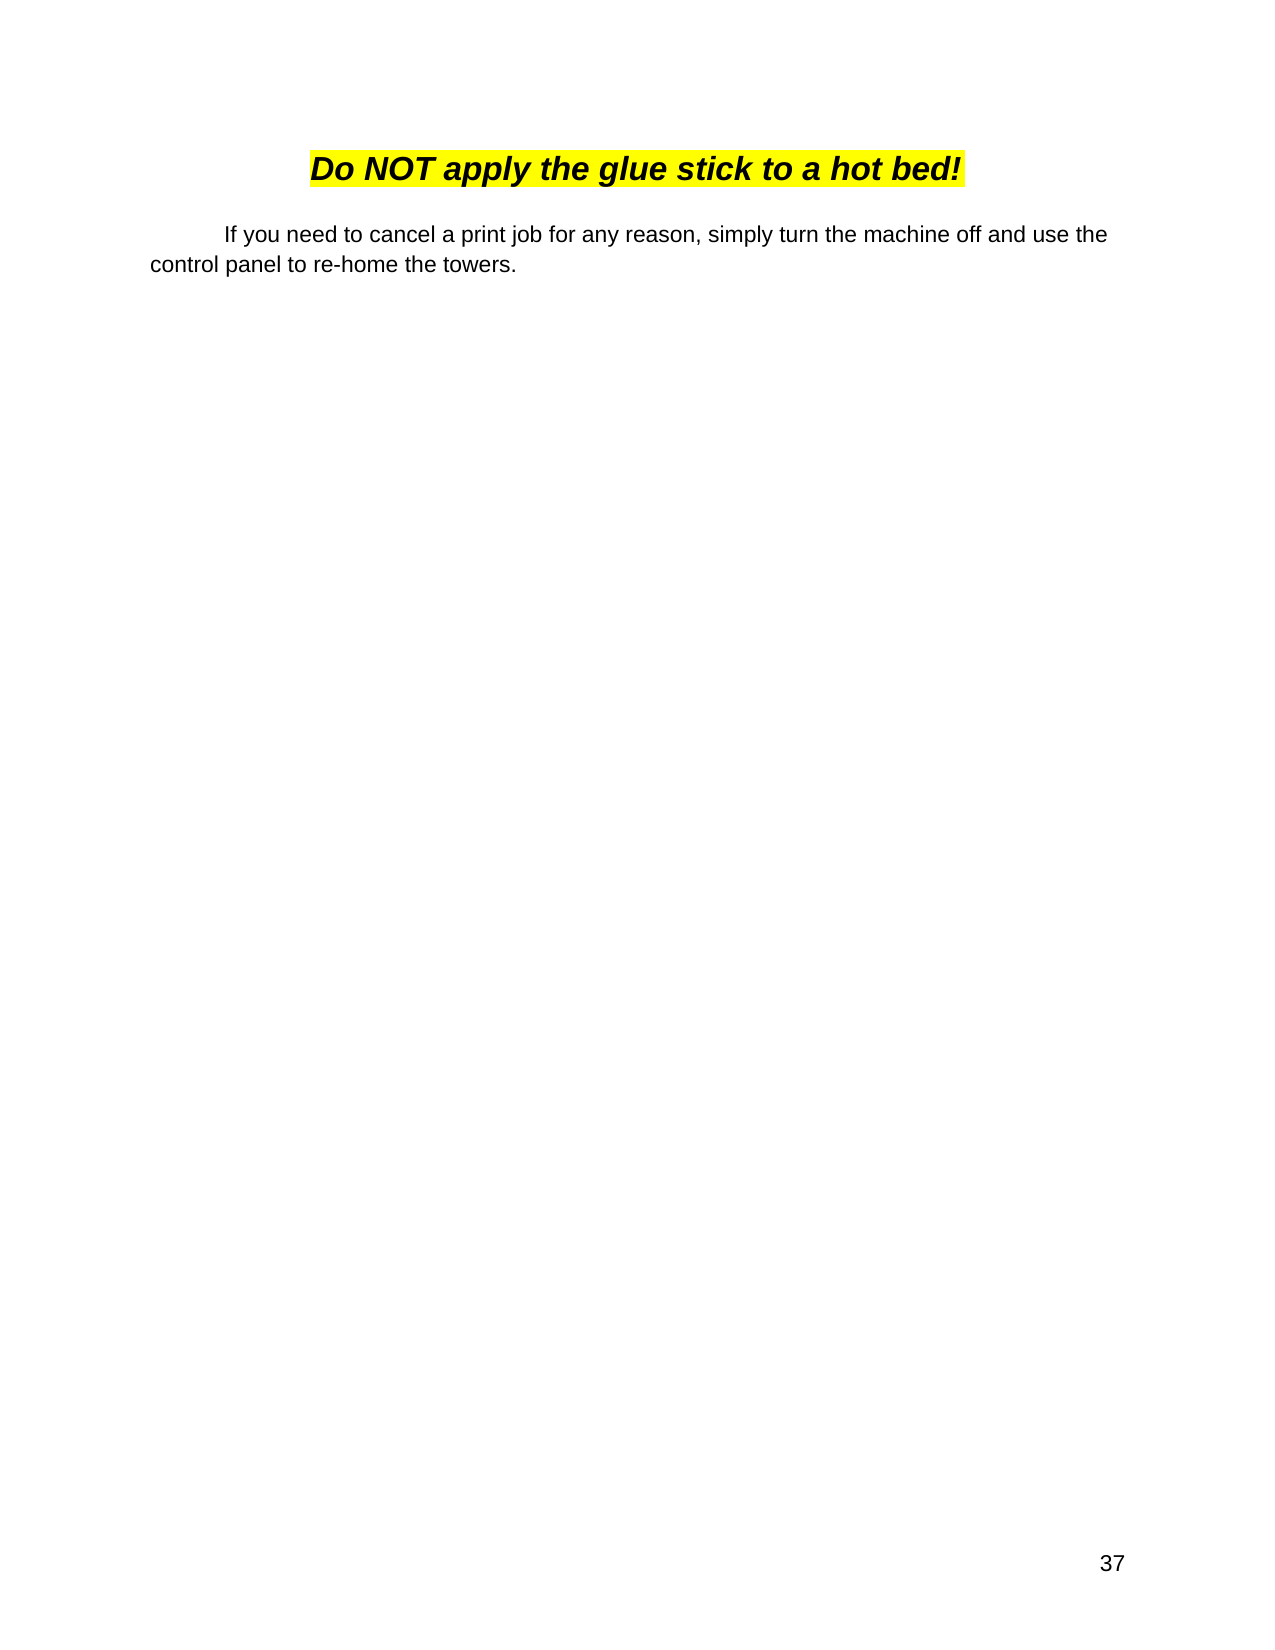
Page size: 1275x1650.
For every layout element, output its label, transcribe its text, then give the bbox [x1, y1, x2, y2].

text If you need to cancel a print job for any reason, simply turn the machine off and use the control panel to re-home the towers. [150, 222, 1125, 277]
text Do NOT apply the glue stick to a hot bed! [150, 150, 1125, 187]
